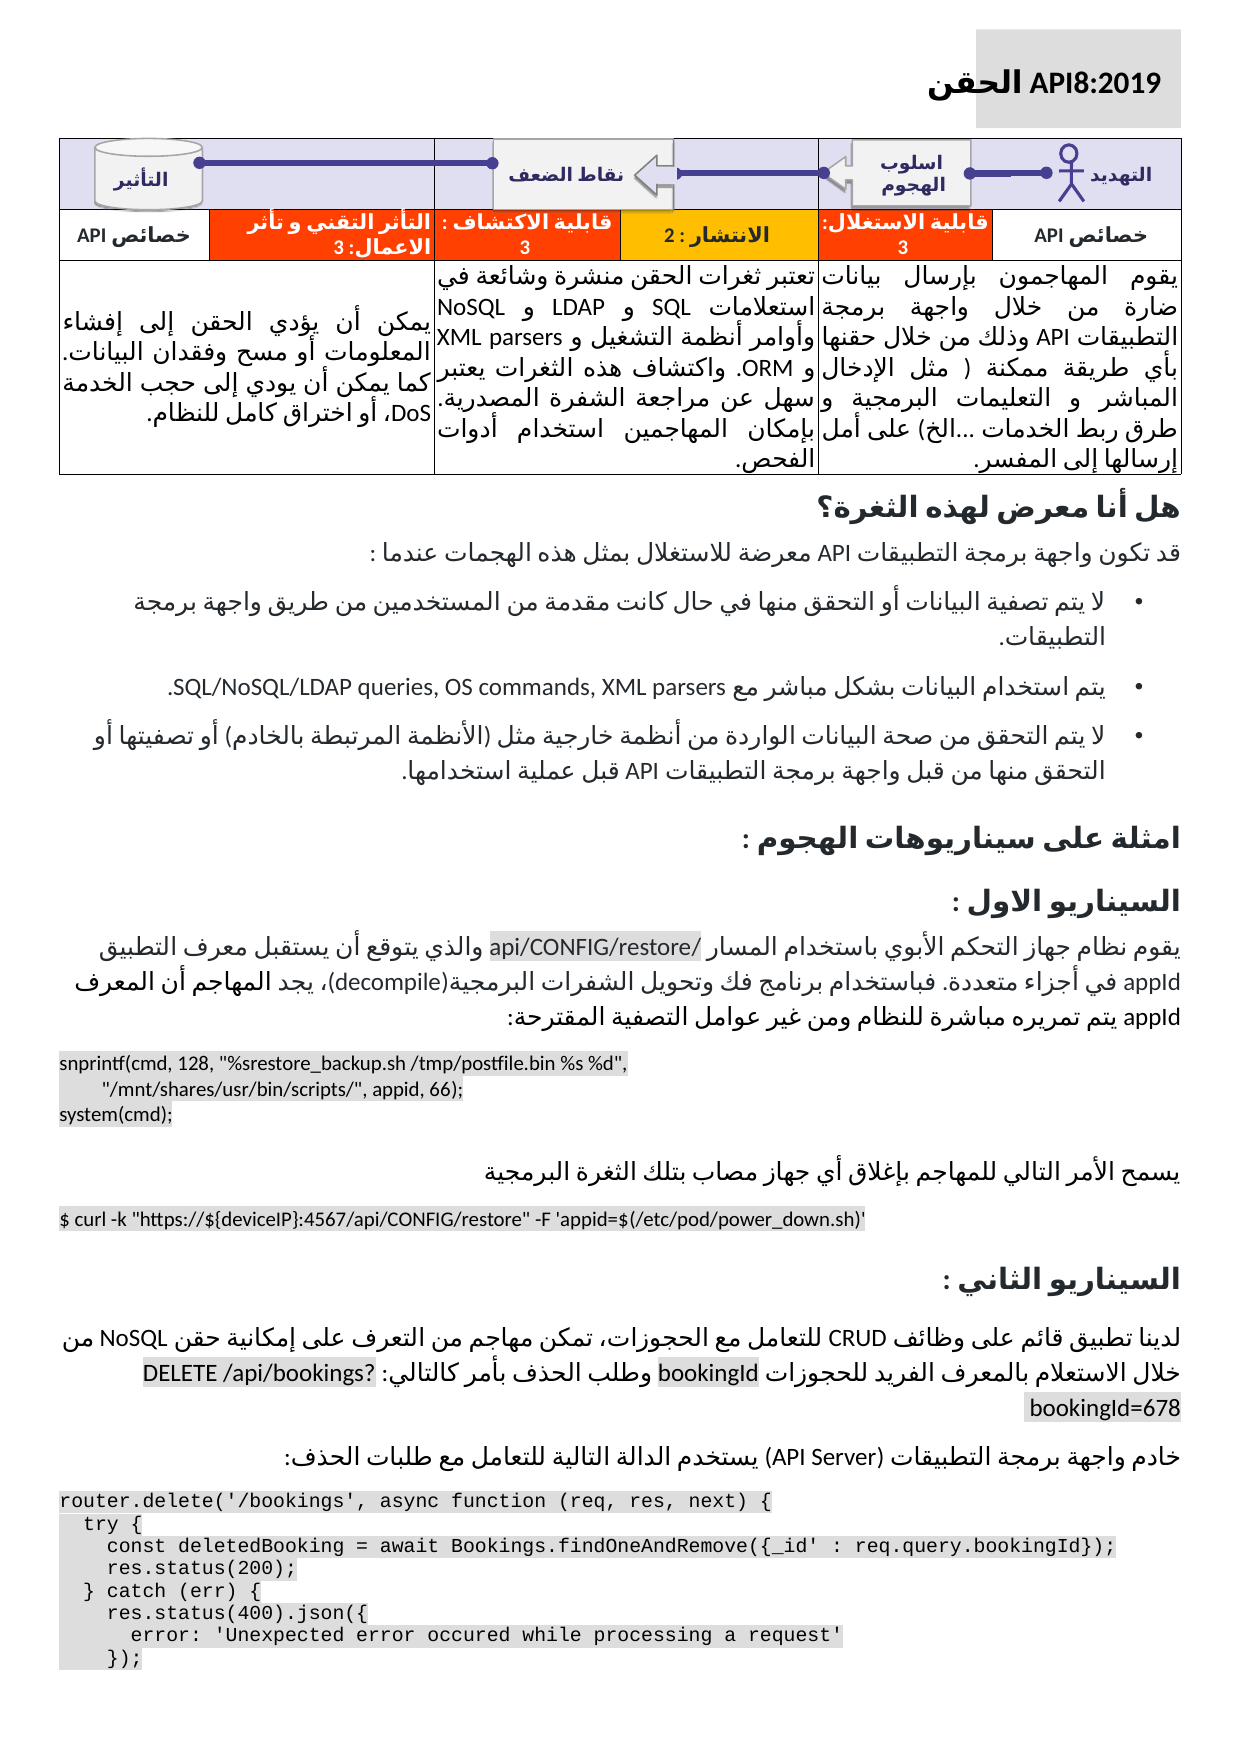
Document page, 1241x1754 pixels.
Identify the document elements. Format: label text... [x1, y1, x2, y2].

text res.status(200); [59, 1558, 1181, 1581]
table_header [675, 139, 818, 170]
table_header [819, 178, 850, 209]
list لا يتم تصفية البيانات أو التحقق منها في حال كانت مقدمة من المستخدمين من طريق واجهة برمجة التطبيقات. [59, 586, 1144, 652]
text system(cmd); [59, 1101, 1181, 1127]
table_cell خصائص API [60, 210, 209, 260]
table_header [209, 139, 434, 160]
text const deletedBooking = await Bookings.findOneAndRemove({_id' : req.query.bookingId}); [59, 1536, 1181, 1558]
text السيناريو الثاني : [59, 1261, 1181, 1297]
text يقوم نظام جهاز التحكم الأبوي باستخدام المسار /api/CONFIG/restore والذي يتوقع أن يستقبل معرف التطبيق appId في أجزاء متعددة. فباستخدام برنامج فك وتحويل الشفرات البرمجية(decompile)، يجد المهاجم أن المعرف appId يتم تمريره مباشرة للنظام ومن غير عوامل التصفية المقترحة: [59, 931, 1181, 1031]
text "/mnt/shares/usr/bin/scripts/", appid, 66); [59, 1076, 1181, 1101]
text router.delete('/bookings', async function (req, res, next) { [59, 1491, 1181, 1513]
table_header [209, 166, 434, 209]
text res.status(400).json({ [59, 1603, 1181, 1625]
table_header [196, 166, 209, 209]
list يتم استخدام البيانات بشكل مباشر مع SQL/NoSQL/LDAP queries, OS commands, XML parsers. [59, 671, 1144, 701]
table_header [435, 166, 492, 209]
table_cell يمكن أن يؤدي الحقن إلى إفشاء المعلومات أو مسح وفقدان البيانات. كما يمكن أن يودي إلى حجب الخدمة DoS، أو اختراق كامل للنظام. [60, 261, 434, 474]
text خادم واجهة برمجة التطبيقات (API Server) يستخدم الدالة التالية للتعامل مع طلبات الحذف: [59, 1441, 1181, 1472]
text يسمح الأمر التالي للمهاجم بإغلاق أي جهاز مصاب بتلك الثغرة البرمجية [59, 1156, 1181, 1187]
table_cell التأثر التقني و تأثر الاعمال: 3 [210, 210, 434, 260]
table_header [992, 139, 1181, 209]
table_cell الانتشار : 2 [621, 210, 818, 260]
text snprintf(cmd, 128, "%srestore_backup.sh /tmp/postfile.bin %s %d", [59, 1051, 1181, 1076]
table_cell خصائص API [993, 210, 1181, 260]
table_header [435, 139, 493, 160]
text try { [59, 1513, 1181, 1536]
table_header [972, 177, 992, 209]
text error: 'Unexpected error occured while processing a request' [59, 1625, 1181, 1648]
table_cell تعتبر ثغرات الحقن منشرة وشائعة في استعلامات SQL و LDAP و NoSQL وأوامر أنظمة التشغيل و XML parsers و ORM. واكتشاف هذه الثغرات يعتبر سهل عن مراجعة الشفرة المصدرية. بإمكان المهاجمين استخدام أدوات الفحص. [435, 261, 818, 474]
list لا يتم التحقق من صحة البيانات الواردة من أنظمة خارجية مثل (الأنظمة المرتبطة بالخادم) أو تصفيتها أو التحقق منها من قبل واجهة برمجة التطبيقات API قبل عملية استخدامها. [59, 721, 1144, 786]
table_cell قابلية الاستغلال: 3 [819, 210, 992, 260]
table_header [60, 139, 112, 209]
text }); [59, 1648, 1181, 1670]
text } catch (err) { [59, 1581, 1181, 1603]
table_cell يقوم المهاجمون بإرسال بيانات ضارة من خلال واجهة برمجة التطبيقات API وذلك من خلال حقنها بأي طريقة ممكنة ( مثل الإدخال المباشر و التعليمات البرمجية و طرق ربط الخدمات ...الخ) على أمل إرسالها إلى المفسر. [819, 261, 1181, 474]
table_header [819, 139, 851, 168]
subtitle السيناريو الاول : [59, 883, 1181, 918]
text $ curl -k "https://${deviceIP}:4567/api/CONFIG/restore" -F 'appid=$(/etc/pod/power_down.sh)' [59, 1206, 1181, 1231]
table_header [185, 139, 209, 160]
text لدينا تطبيق قائم على وظائف CRUD للتعامل مع الحجوزات، تمكن مهاجم من التعرف على إمكانية حقن NoSQL من خلال الاستعلام بالمعرف الفريد للحجوزات bookingId وطلب الحذف بأمر كالتالي: DELETE /api/bookings?bookingId=678 [59, 1322, 1181, 1422]
subtitle امثلة على سيناريوهات الهجوم : [59, 820, 1181, 856]
table_header [972, 139, 992, 170]
table_header [675, 176, 818, 209]
subtitle هل أنا معرض لهذه الثغرة؟ [59, 488, 1181, 524]
table_cell قابلية الاكتشاف : 3 [435, 210, 620, 260]
text قد تكون واجهة برمجة التطبيقات API معرضة للاستغلال بمثل هذه الهجمات عندما : [59, 537, 1181, 567]
